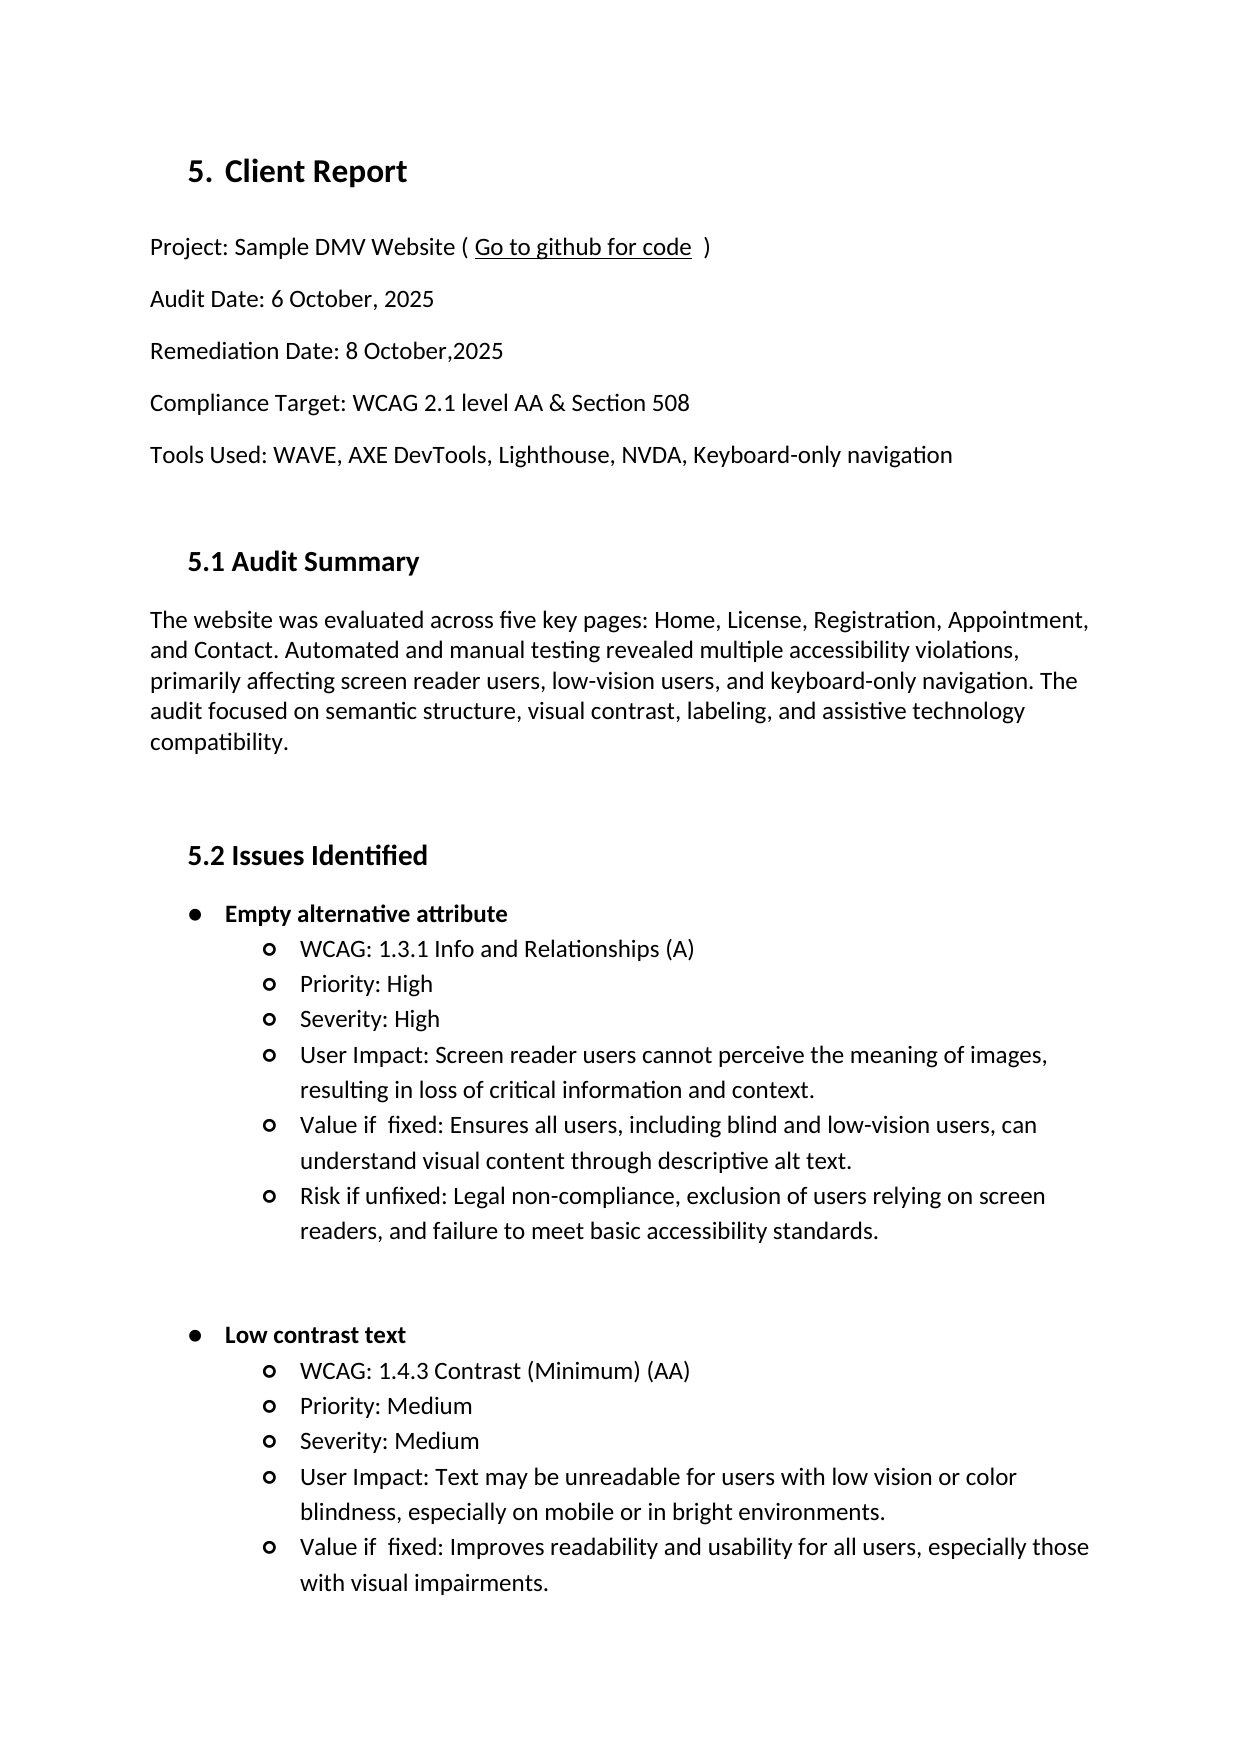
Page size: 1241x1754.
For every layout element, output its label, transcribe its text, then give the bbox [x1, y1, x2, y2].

list WCAG: 1.4.3 Contrast (Minimum) (AA) [262, 1355, 1090, 1385]
list User Impact: Text may be unreadable for users with low vision or color blindness, especially on mobile or in bright environments. [262, 1461, 1090, 1527]
list Priority: High [262, 968, 1090, 999]
text Tools Used: WAVE, AXE DevTools, Lighthouse, NVDA, Keyboard-only navigation [150, 439, 1090, 470]
list User Impact: Screen reader users cannot perceive the meaning of images, resulting in loss of critical information and context. [262, 1039, 1090, 1105]
list WCAG: 1.3.1 Info and Relationships (A) [262, 933, 1090, 963]
text Audit Date: 6 October, 2025 [150, 283, 1090, 314]
list Priority: Medium [262, 1390, 1090, 1421]
list Risk if unfixed: Legal non-compliance, exclusion of users relying on screen readers, and failure to meet basic accessibility standards. [262, 1180, 1090, 1246]
list Empty alternative attribute [187, 898, 1090, 928]
list Value if fixed: Improves readability and usability for all users, especially those with visual impairments. [262, 1531, 1090, 1597]
list Severity: High [262, 1004, 1090, 1034]
text Compliance Target: WCAG 2.1 level AA & Section 508 [150, 387, 1090, 418]
list Severity: Medium [262, 1425, 1090, 1456]
subtitle Client Report [187, 150, 1090, 191]
list Low contrast text [187, 1319, 1090, 1350]
list Value if fixed: Ensures all users, including blind and low-vision users, can understand visual content through descriptive alt text. [262, 1109, 1090, 1175]
text Remediation Date: 8 October,2025 [150, 335, 1090, 366]
subtitle 5.1 Audit Summary [187, 543, 1090, 579]
text Project: Sample DMV Website ( Go to github for code ) [150, 231, 1090, 262]
text The website was evaluated across five key pages: Home, License, Registration, Appointment, and Contact. Automated and manual testing revealed multiple accessibility violations, primarily affecting screen reader users, low-vision users, and keyboard-only navigation. The audit focused on semantic structure, visual contrast, labeling, and assistive technology compatibility. [150, 604, 1090, 757]
subtitle 5.2 Issues Identified [187, 837, 1090, 873]
